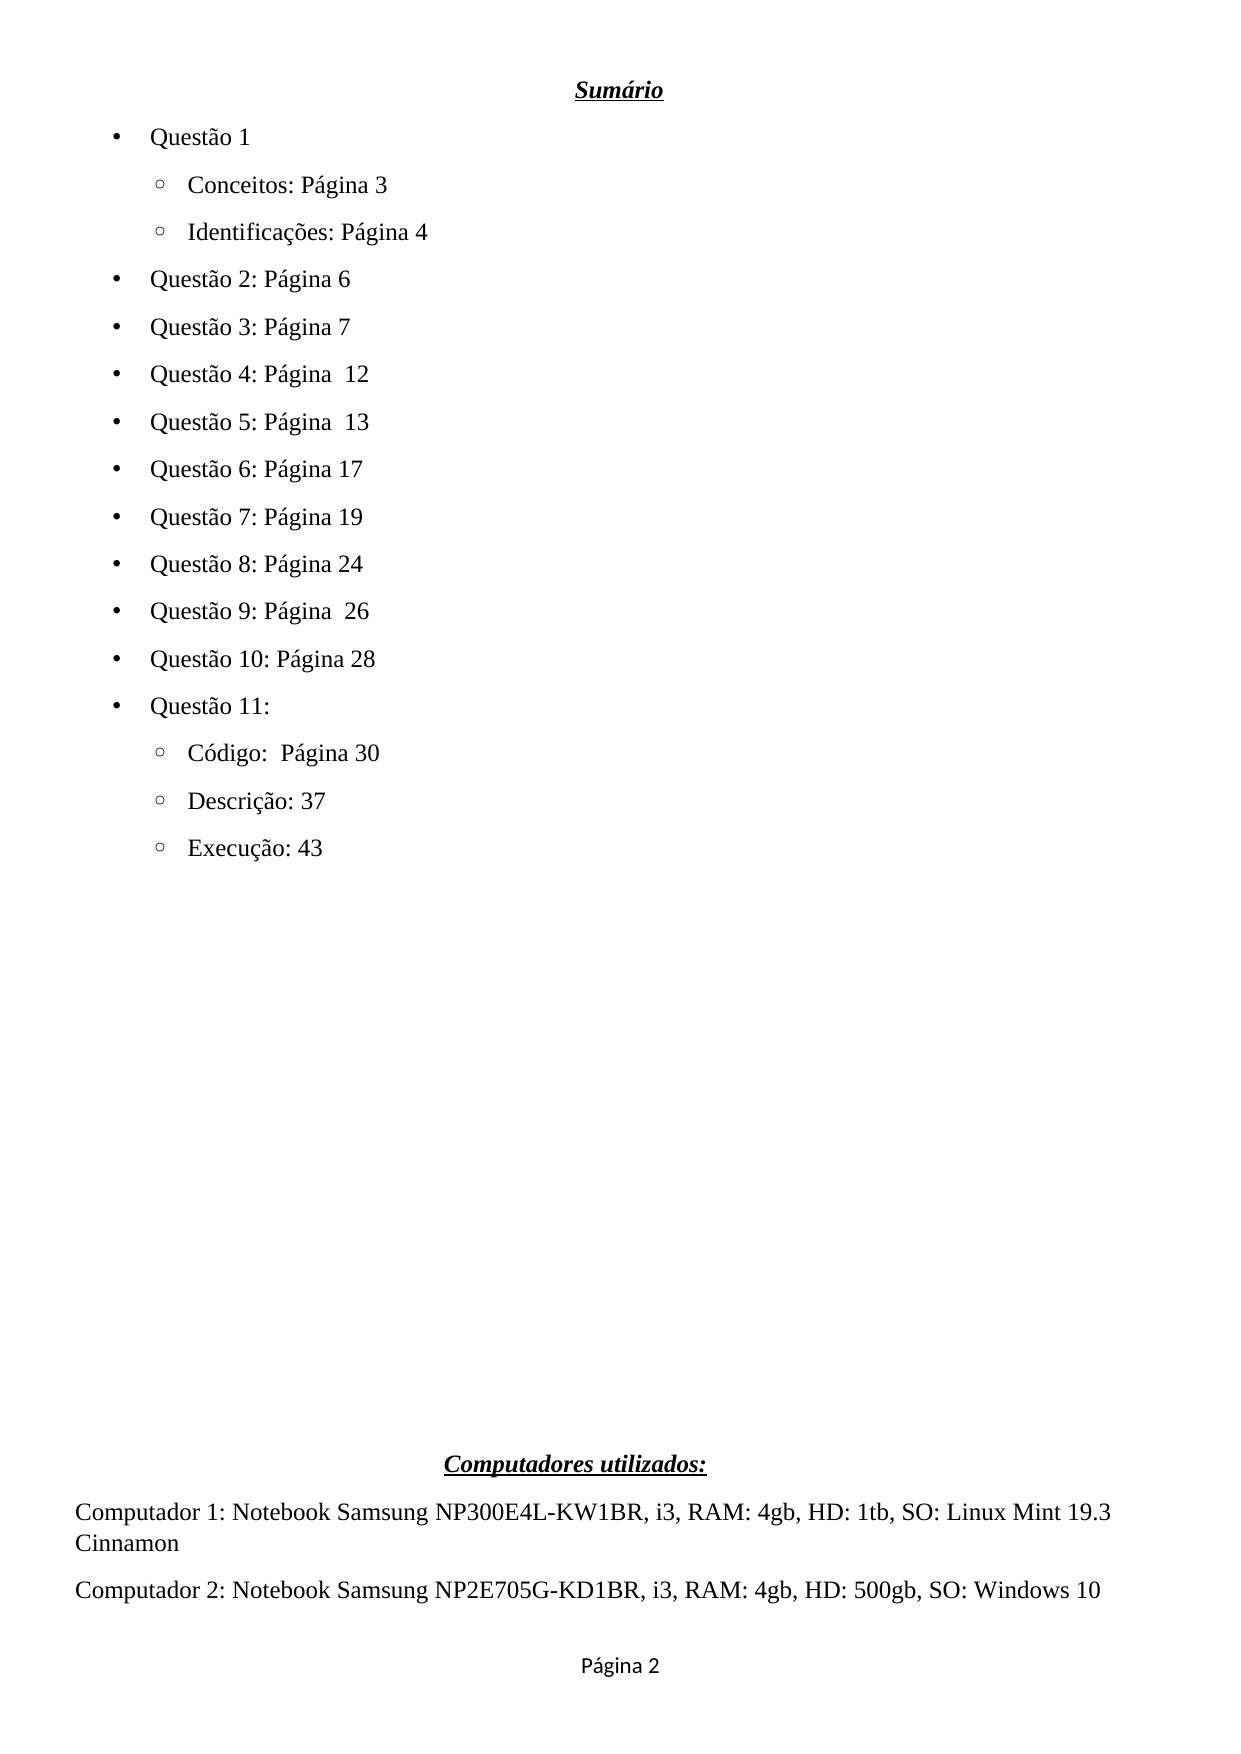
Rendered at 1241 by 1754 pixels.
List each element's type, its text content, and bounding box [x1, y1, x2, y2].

list Questão 4: Página 12 [112, 359, 1165, 388]
list Questão 8: Página 24 [112, 549, 1165, 578]
list Questão 10: Página 28 [112, 644, 1165, 672]
list Questão 5: Página 13 [112, 407, 1165, 436]
list Questão 9: Página 26 [112, 596, 1165, 625]
list Questão 11: [112, 691, 1165, 720]
list Conceitos: Página 3 [150, 170, 1165, 198]
text Computadores utilizados: [75, 1449, 1165, 1478]
list Questão 2: Página 6 [112, 264, 1165, 293]
list Questão 6: Página 17 [112, 454, 1165, 483]
text Sumário [75, 75, 1165, 104]
text Computador 2: Notebook Samsung NP2E705G-KD1BR, i3, RAM: 4gb, HD: 500gb, SO: Windows 10 [75, 1575, 1165, 1604]
list Identificações: Página 4 [150, 217, 1165, 246]
text Computador 1: Notebook Samsung NP300E4L-KW1BR, i3, RAM: 4gb, HD: 1tb, SO: Linux Mint 19.3 Cinnamon [75, 1497, 1165, 1556]
list Descrição: 37 [150, 786, 1165, 815]
list Questão 7: Página 19 [112, 502, 1165, 530]
list Questão 3: Página 7 [112, 312, 1165, 341]
list Execução: 43 [150, 833, 1165, 862]
list Questão 1 [112, 122, 1165, 151]
list Código: Página 30 [150, 738, 1165, 767]
